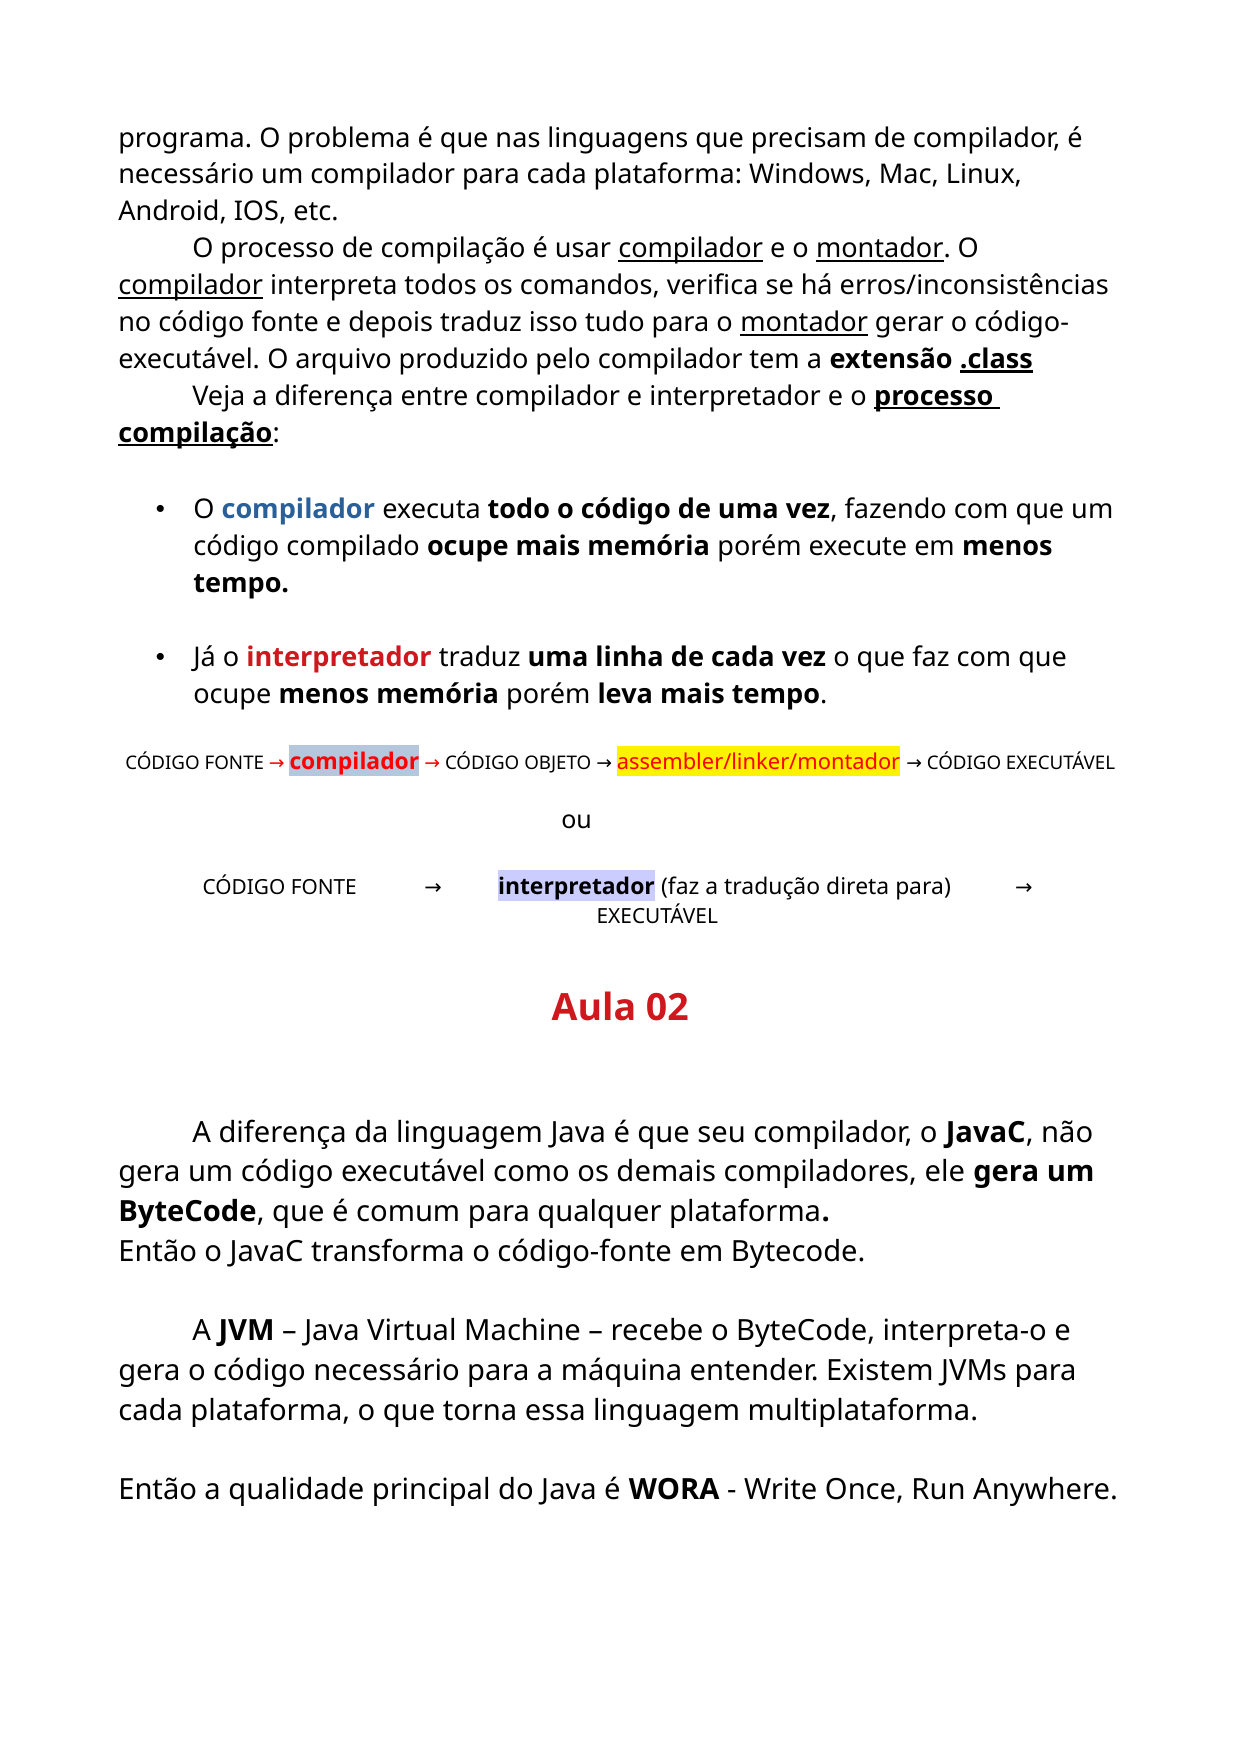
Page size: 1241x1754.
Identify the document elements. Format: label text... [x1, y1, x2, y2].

text CÓDIGO FONTE → interpretador (faz a tradução direta para) → EXECUTÁVEL [118, 870, 1122, 929]
list O compilador executa todo o código de uma vez, fazendo com que um código compilado ocupe mais memória porém execute em menos tempo. [156, 490, 1122, 637]
text A diferença da linguagem Java é que seu compilador, o JavaC, não gera um código executável como os demais compiladores, ele gera um ByteCode, que é comum para qualquer plataforma. [118, 1111, 1122, 1230]
text A JVM – Java Virtual Machine – recebe o ByteCode, interpreta-o e gera o código necessário para a máquina entender. Existem JVMs para cada plataforma, o que torna essa linguagem multiplataforma. [118, 1309, 1122, 1428]
text ou [118, 802, 1122, 870]
text Então a qualidade principal do Java é WORA - Write Once, Run Anywhere. [118, 1468, 1122, 1508]
text programa. O problema é que nas linguagens que precisam de compilador, é necessário um compilador para cada plataforma: Windows, Mac, Linux, Android, IOS, etc. [118, 118, 1122, 229]
text CÓDIGO FONTE → compilador → CÓDIGO OBJETO → assembler/linker/montador → CÓDIGO EXECUTÁVEL [118, 745, 1122, 776]
list Já o interpretador traduz uma linha de cada vez o que faz com que ocupe menos memória porém leva mais tempo. [156, 637, 1122, 711]
text Então o JavaC transforma o código-fonte em Bytecode. [118, 1230, 1122, 1270]
text Aula 02 [118, 981, 1122, 1032]
text Veja a diferença entre compilador e interpretador e o processo compilação: [118, 376, 1122, 490]
text O processo de compilação é usar compilador e o montador. O compilador interpreta todos os comandos, verifica se há erros/inconsistências no código fonte e depois traduz isso tudo para o montador gerar o código-executável. O arquivo produzido pelo compilador tem a extensão .class [118, 229, 1122, 376]
